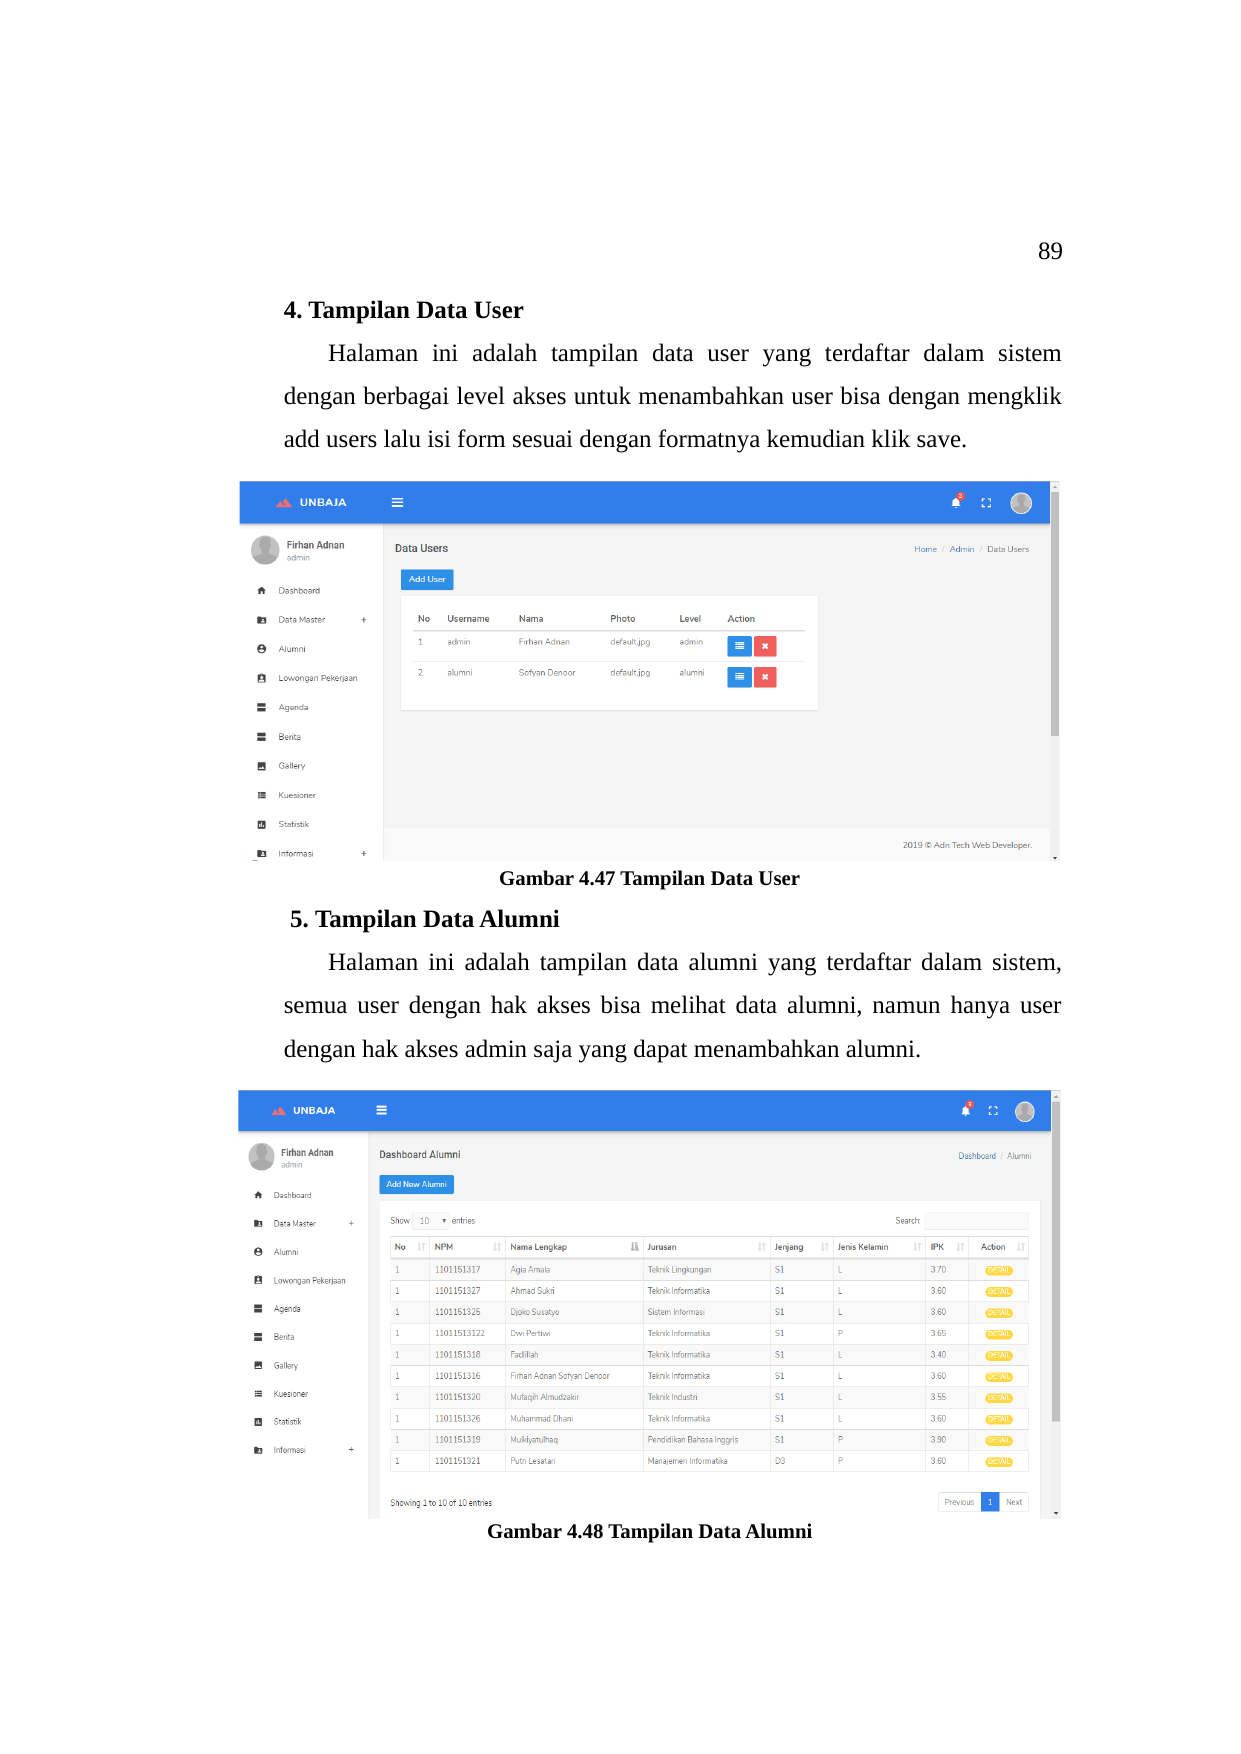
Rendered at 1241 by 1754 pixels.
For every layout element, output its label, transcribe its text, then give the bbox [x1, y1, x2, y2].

text Gambar 4.48 Tampilan Data Alumni [238, 1519, 1061, 1543]
text Halaman ini adalah tampilan data alumni yang terdaftar dalam sistem, semua user dengan hak akses bisa melihat data alumni, namun hanya user dengan hak akses admin saja yang dapat menambahkan alumni. [283, 947, 1063, 1062]
picture [239, 480, 1060, 861]
text Gambar 4.47 Tampilan Data User [239, 861, 1059, 890]
text 5. Tampilan Data Alumni [239, 468, 1063, 933]
picture [238, 1089, 1061, 1519]
text Halaman ini adalah tampilan data user yang terdaftar dalam sistem dengan berbagai level akses untuk menambahkan user bisa dengan mengklik add users lalu isi form sesuai dengan formatnya kemudian klik save. [283, 338, 1063, 453]
text 4. Tampilan Data User [283, 295, 1063, 324]
